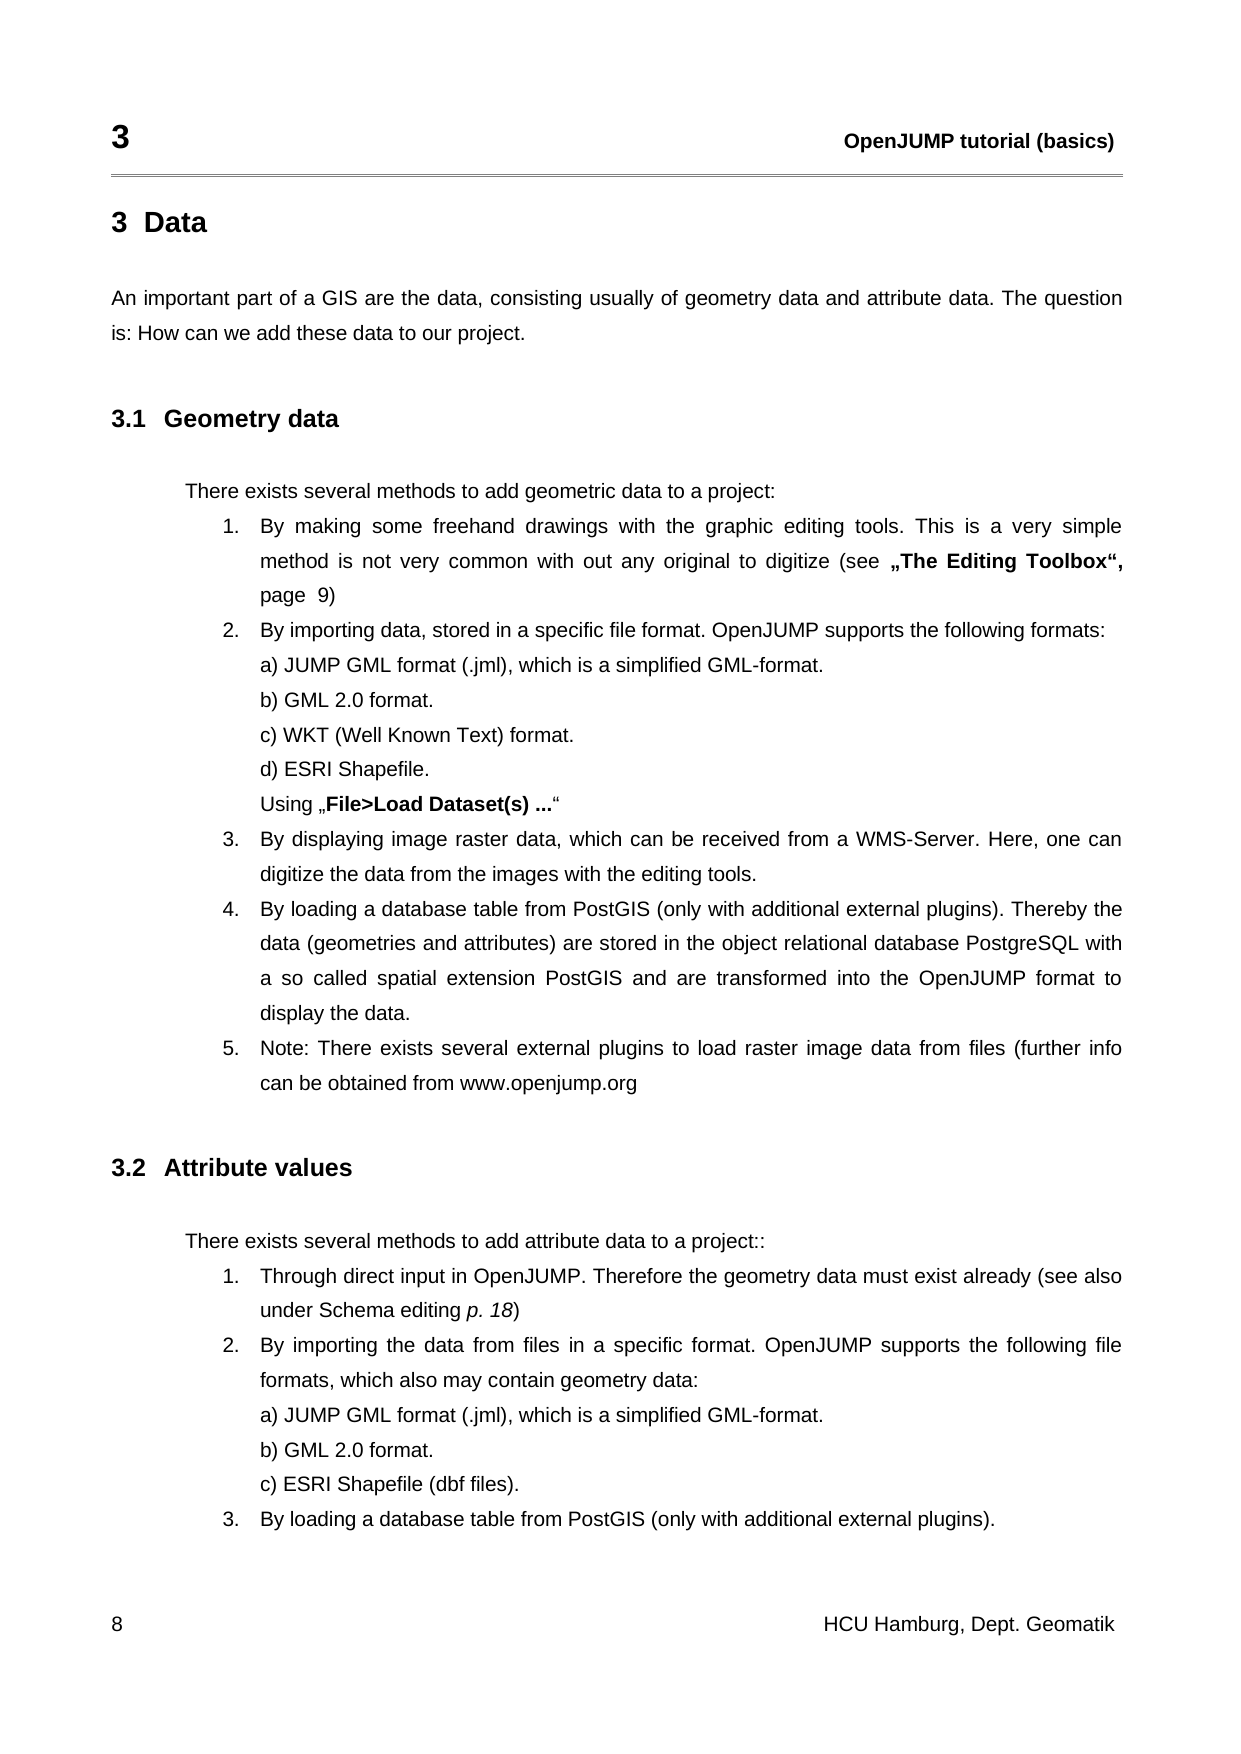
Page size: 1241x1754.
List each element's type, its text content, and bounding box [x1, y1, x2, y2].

subtitle Data [111, 206, 1123, 238]
list Using „File>Load Dataset(s) ...“ [222, 793, 1123, 816]
text An important part of a GIS are the data, consisting usually of geometry data and attribute data. The question is: How can we add these data to our project. [111, 287, 1123, 344]
list By loading a database table from PostGIS (only with additional external plugins). [222, 1508, 1123, 1531]
text There exists several methods to add attribute data to a project:: [111, 1229, 1123, 1253]
list By displaying image raster data, which can be received from a WMS-Server. Here, one can digitize the data from the images with the editing tools. [222, 828, 1123, 886]
subtitle Attribute values [111, 1154, 1123, 1182]
text There exists several methods to add geometric data to a project: [111, 480, 1123, 503]
subtitle Geometry data [111, 404, 1123, 432]
list a) JUMP GML format (.jml), which is a simplified GML-format. b) GML 2.0 format. c) WKT (Well Known Text) format. d) ESRI Shapefile. [222, 654, 1123, 781]
list Through direct input in OpenJUMP. Therefore the geometry data must exist already (see also under Schema editing p. 18) [222, 1264, 1123, 1322]
list By importing data, stored in a specific file format. OpenJUMP supports the following formats: [222, 619, 1123, 642]
list Note: There exists several external plugins to load raster image data from files (further info can be obtained from www.openjump.org [222, 1036, 1123, 1094]
list By importing the data from files in a specific format. OpenJUMP supports the following file formats, which also may contain geometry data: a) JUMP GML format (.jml), which is a simplified GML-format. b) GML 2.0 format. c) ESRI Shapefile (dbf files). [222, 1334, 1123, 1496]
list By loading a database table from PostGIS (only with additional external plugins). Thereby the data (geometries and attributes) are stored in the object relational database PostgreSQL with a so called spatial extension PostGIS and are transformed into the OpenJUMP format to display the data. [222, 897, 1123, 1025]
list By making some freehand drawings with the graphic editing tools. This is a very simple method is not very common with out any original to digitize (see „The Editing Toolbox“, page 8) [222, 514, 1123, 607]
